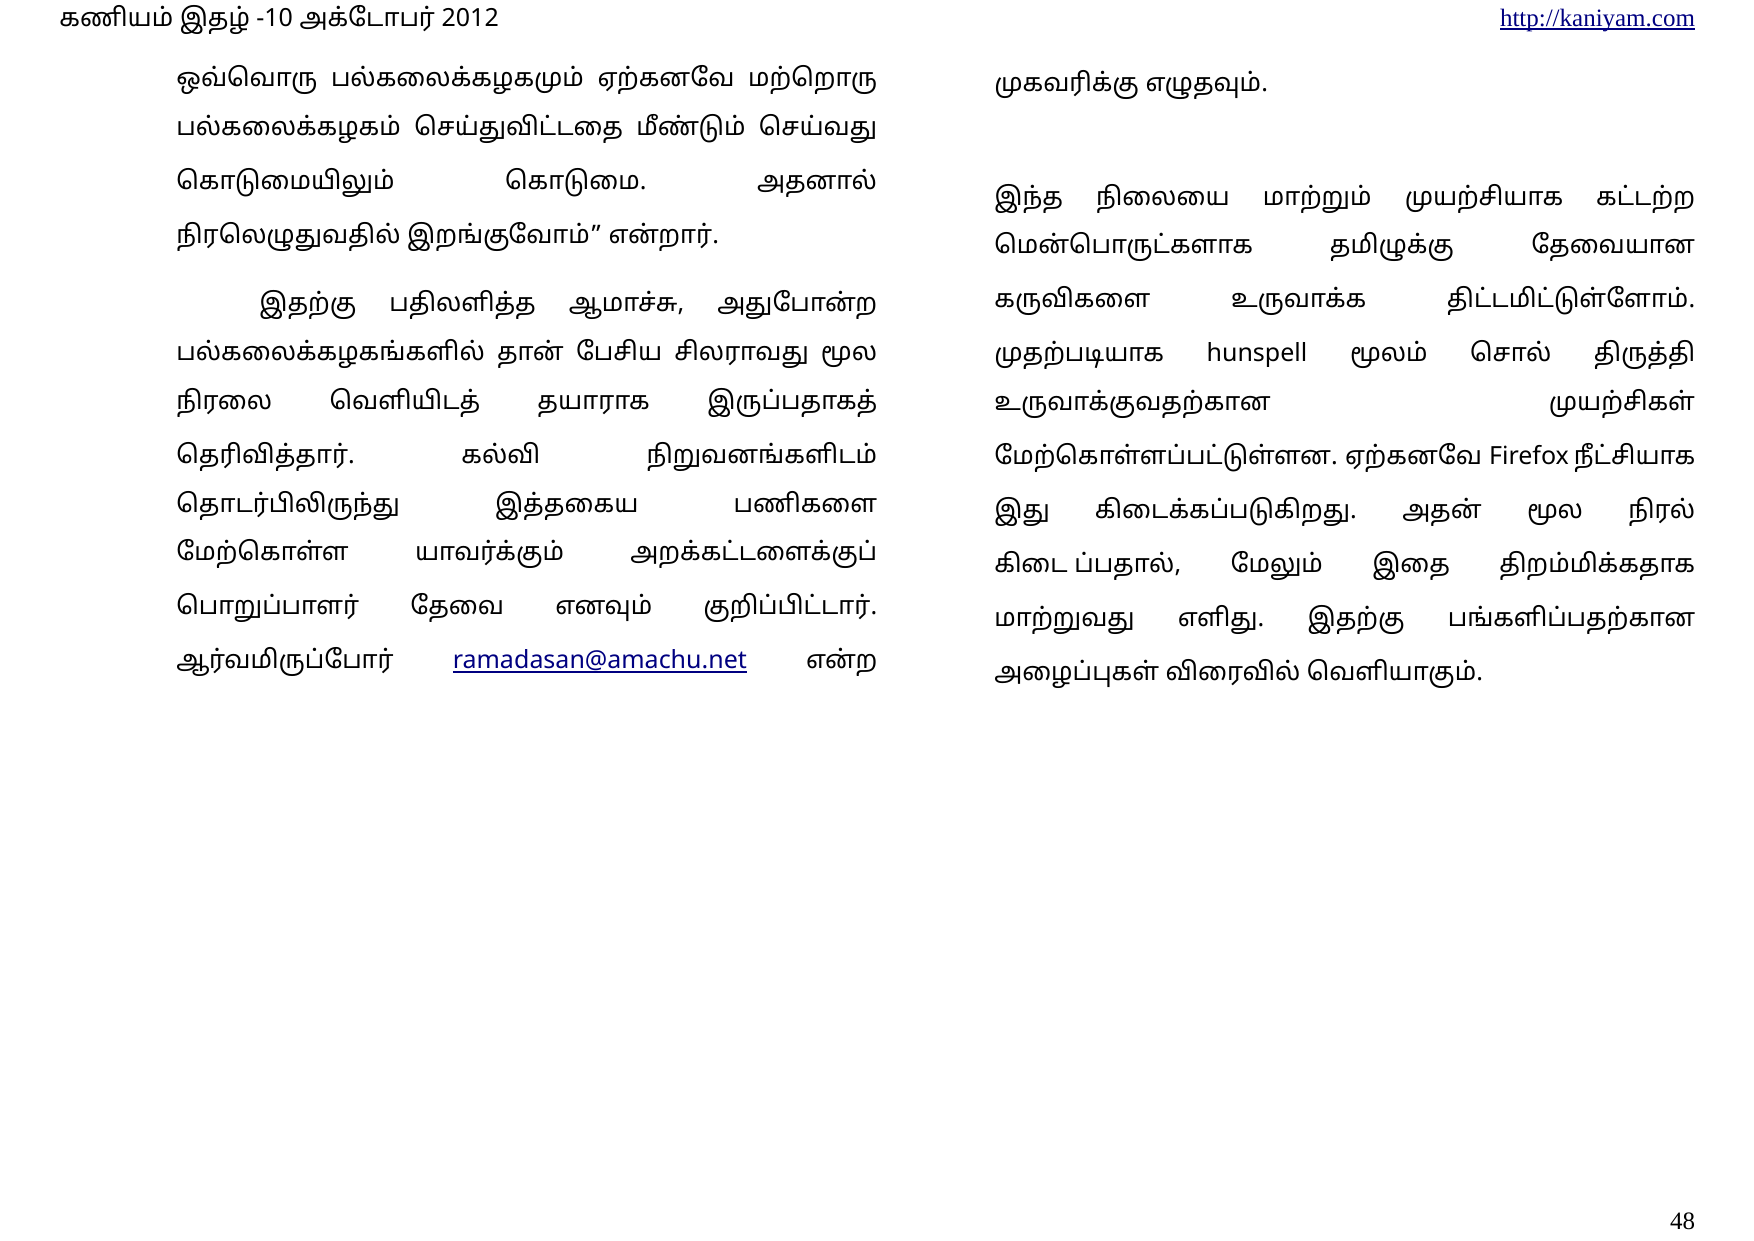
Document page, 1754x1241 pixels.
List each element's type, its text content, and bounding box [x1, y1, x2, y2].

text இதற்கு பதிலளித்த ஆமாச்சு, அதுபோன்ற பல்கலைக்கழகங்களில் தான் பேசிய சிலராவது மூல நிரலை வெளியிடத் தயாராக இருப்பதாகத் தெரிவித்தார். கல்வி நிறுவனங்களிடம் தொடர்பிலிருந்து இத்தகைய பணிகளை மேற்கொள்ள யாவர்க்கும் அறக்கட்டளைக்குப் பொறுப்பாளர் தேவை எனவும் குறிப்பிட்டார். ஆர்வமிருப்போர் ramadasan@amachu.net என்ற [176, 285, 877, 679]
text ஒவ்வொரு பல்கலைக்கழகமும் ஏற்கனவே மற்றொரு பல்கலைக்கழகம் செய்துவிட்டதை மீண்டும் செய்வது கொடுமையிலும் கொடுமை. அதனால் நிரலெழுதுவதில் இறங்குவோம்” என்றார். [176, 64, 877, 254]
text இந்த நிலையை மாற்றும் முயற்சியாக கட்டற்ற மென்பொருட்களாக தமிழுக்கு தேவையான கருவிகளை உருவாக்க திட்டமிட்டுள்ளோம். முதற்படியாக hunspell மூலம் சொல் திருத்தி உருவாக்குவதற்கான முயற்சிகள் மேற்கொள்ளப்பட்டுள்ளன. ஏற்கனவே Firefoxநீட்சியாக இது கிடைக்கப்படுகிறது. அதன் மூல நிரல் கிடை ப்பதால், மேலும் இதை திறம்மிக்கதாக மாற்றுவது எளிது. இதற்கு பங்களிப்பதற்கான அழைப்புகள் விரைவில் வெளியாகும். [994, 132, 1695, 691]
text முகவரிக்கு எழுதவும். [994, 64, 1695, 101]
